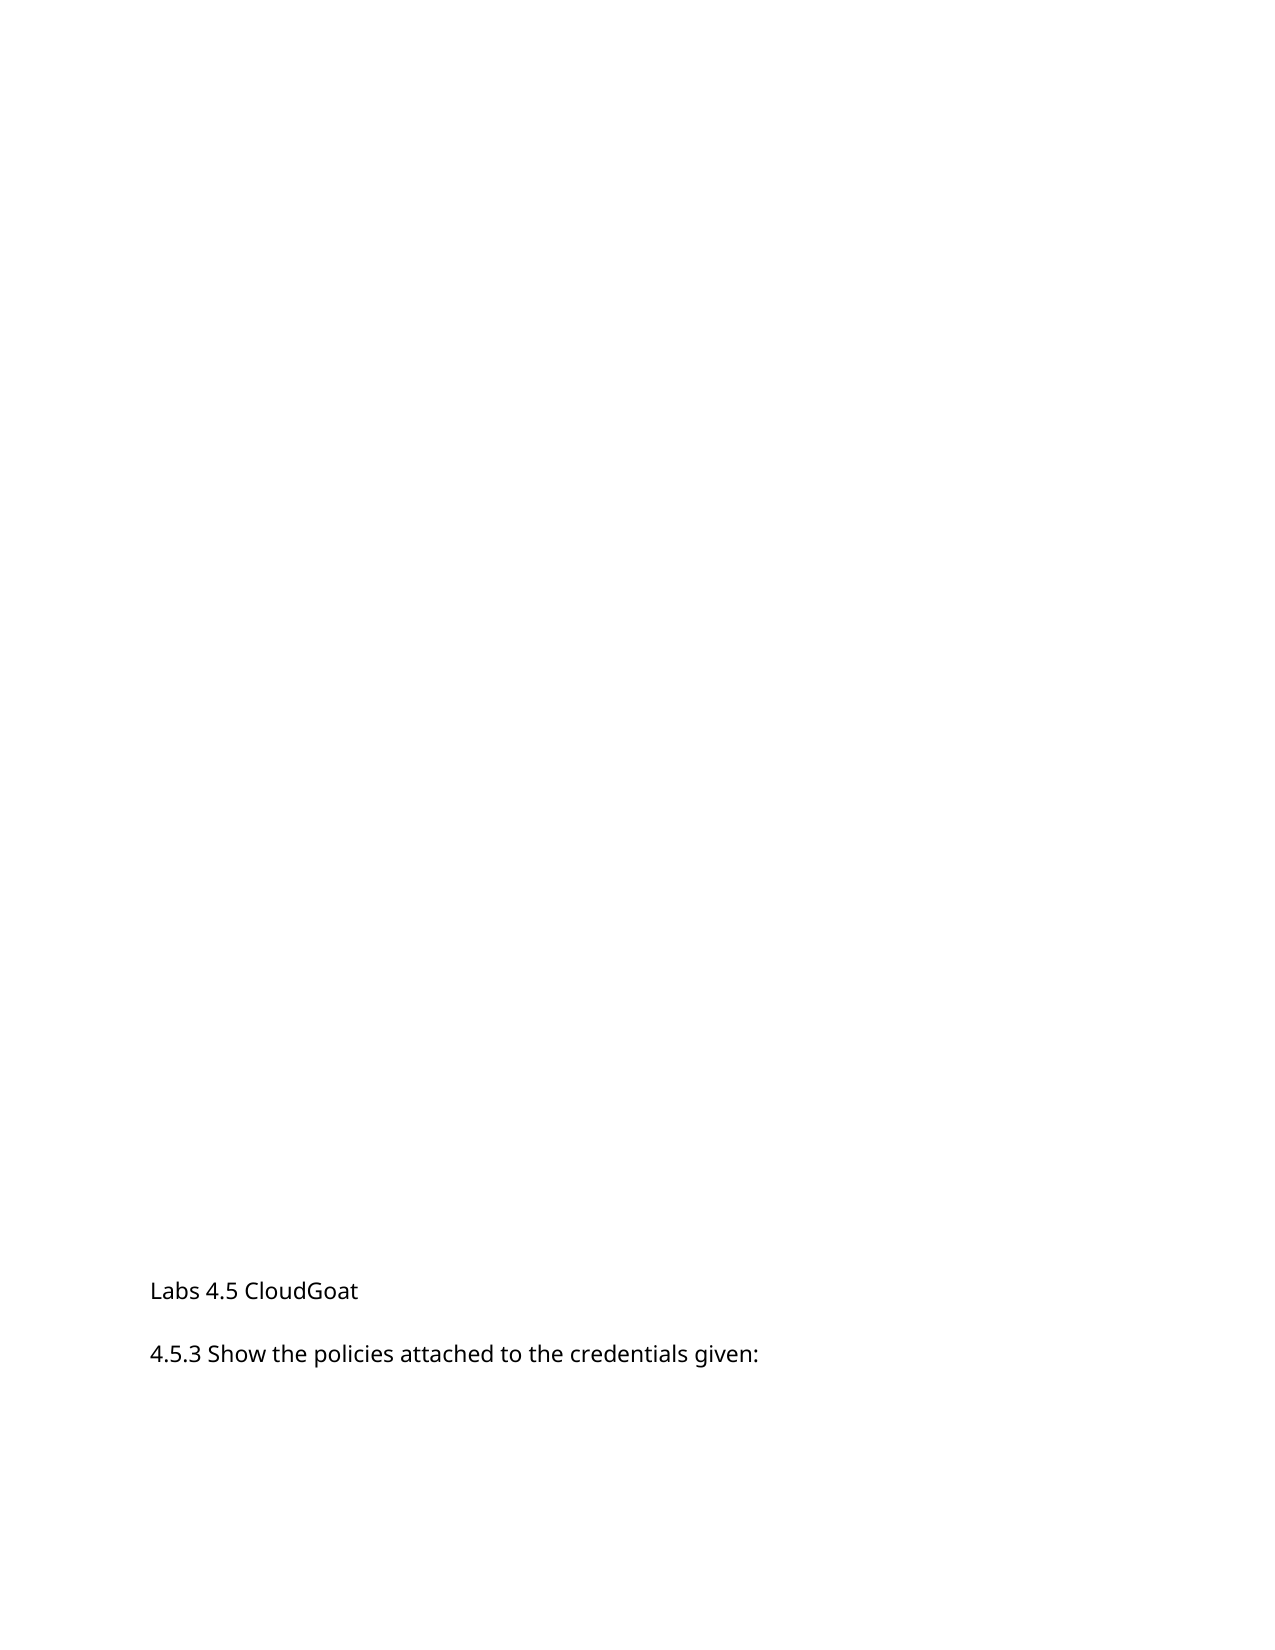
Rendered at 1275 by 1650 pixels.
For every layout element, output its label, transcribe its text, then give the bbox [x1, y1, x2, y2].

text 4.5.3 Show the policies attached to the credentials given: [150, 1337, 1125, 1369]
text Labs 4.5 CloudGoat [150, 1275, 1125, 1306]
